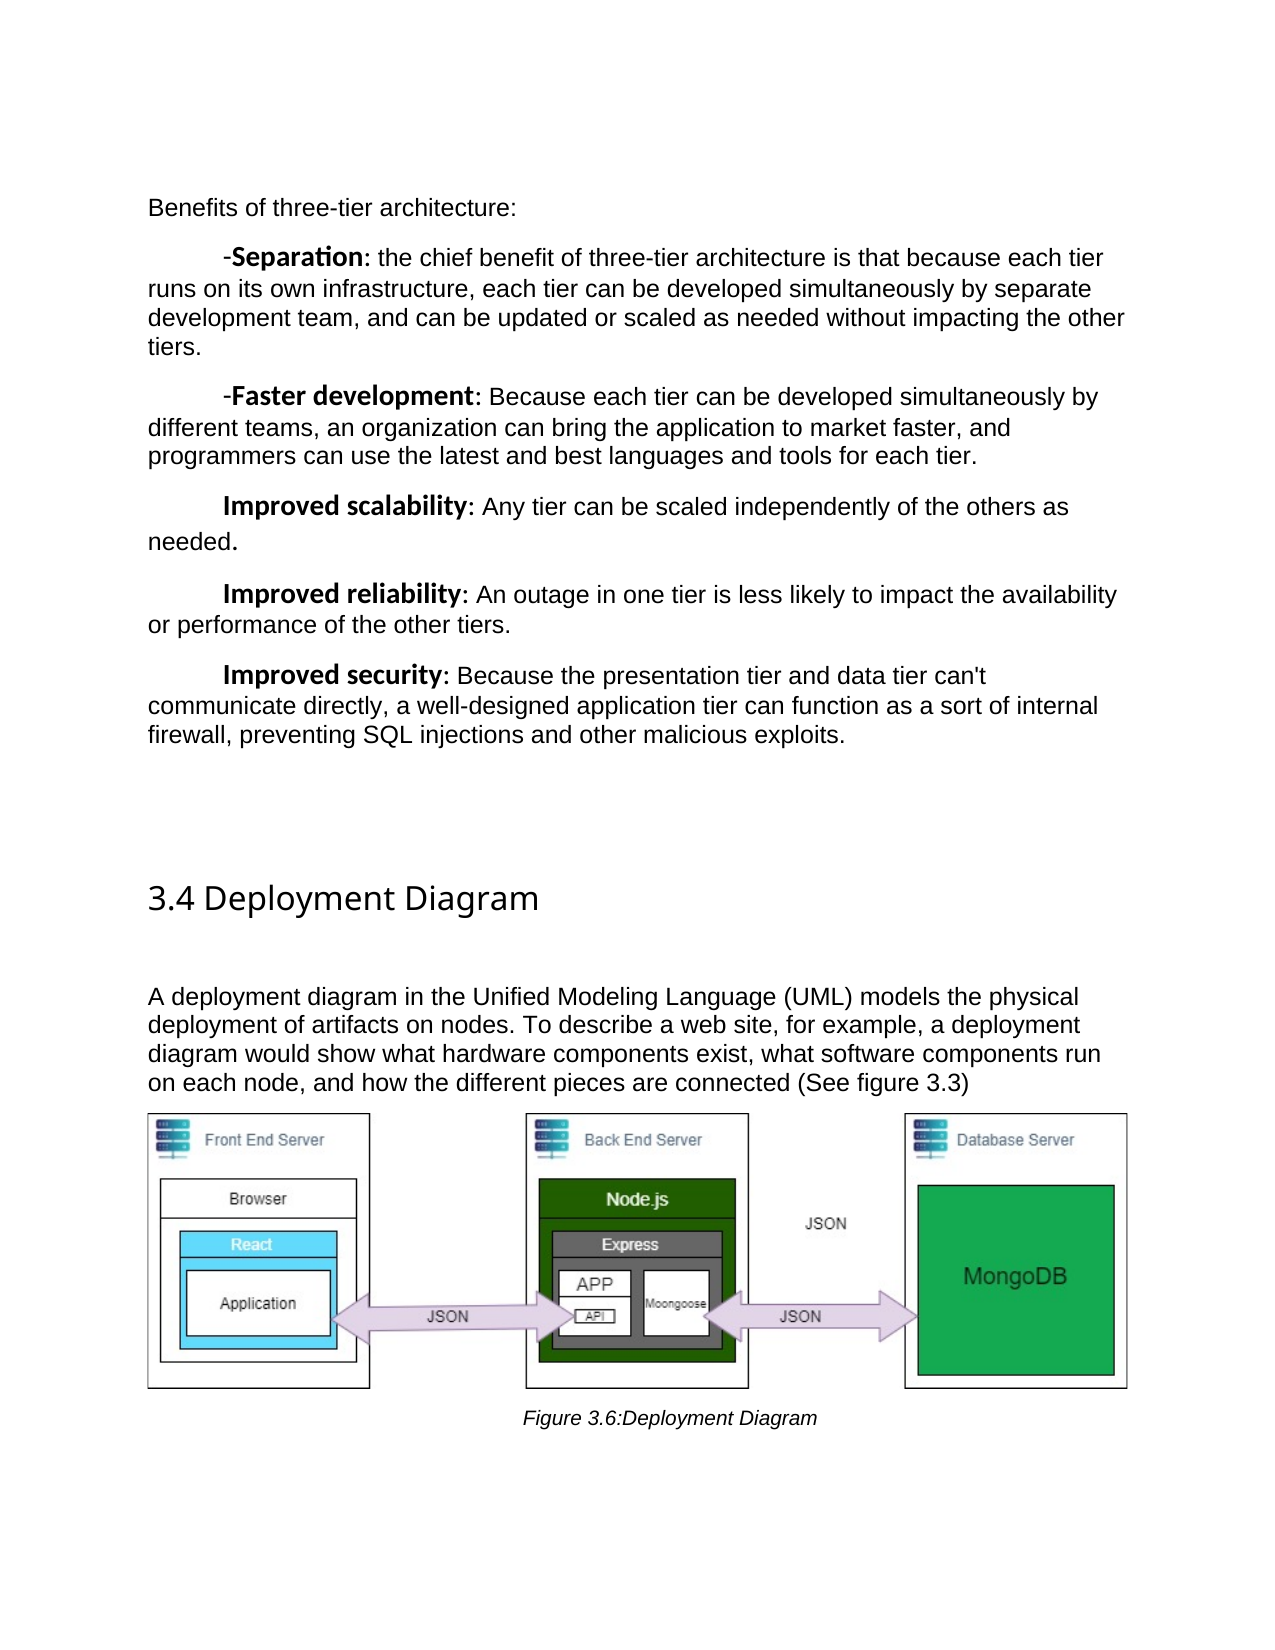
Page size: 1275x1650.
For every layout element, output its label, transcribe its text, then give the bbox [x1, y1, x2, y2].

text Improved reliability: An outage in one tier is less likely to impact the availability or performance of the other tiers. [148, 575, 1127, 639]
text -Separation: the chief benefit of three-tier architecture is that because each tier runs on its own infrastructure, each tier can be developed simultaneously by separate development team, and can be updated or scaled as needed without impacting the other tiers. [148, 238, 1127, 360]
subtitle 3.4 Deployment Diagram [148, 874, 1127, 920]
text Benefits of three-tier architecture: [148, 193, 1127, 222]
text Improved scalability: Any tier can be scaled independently of the others as needed. [148, 487, 1127, 558]
text Figure ‎3.6:Deployment Diagram [448, 1405, 1127, 1429]
text -Faster development: Because each tier can be developed simultaneously by different teams, an organization can bring the application to market faster, and programmers can use the latest and best languages and tools for each tier. [148, 377, 1127, 470]
text Improved security: Because the presentation tier and data tier can't communicate directly, a well-designed application tier can function as a sort of internal firewall, preventing SQL injections and other malicious exploits. [148, 656, 1127, 749]
text A deployment diagram in the Unified Modeling Language (UML) models the physical deployment of artifacts on nodes. To describe a web site, for example, a deployment diagram would show what hardware components exist, what software components run on each node, and how the different pieces are connected (See figure 3.3) [148, 982, 1127, 1097]
